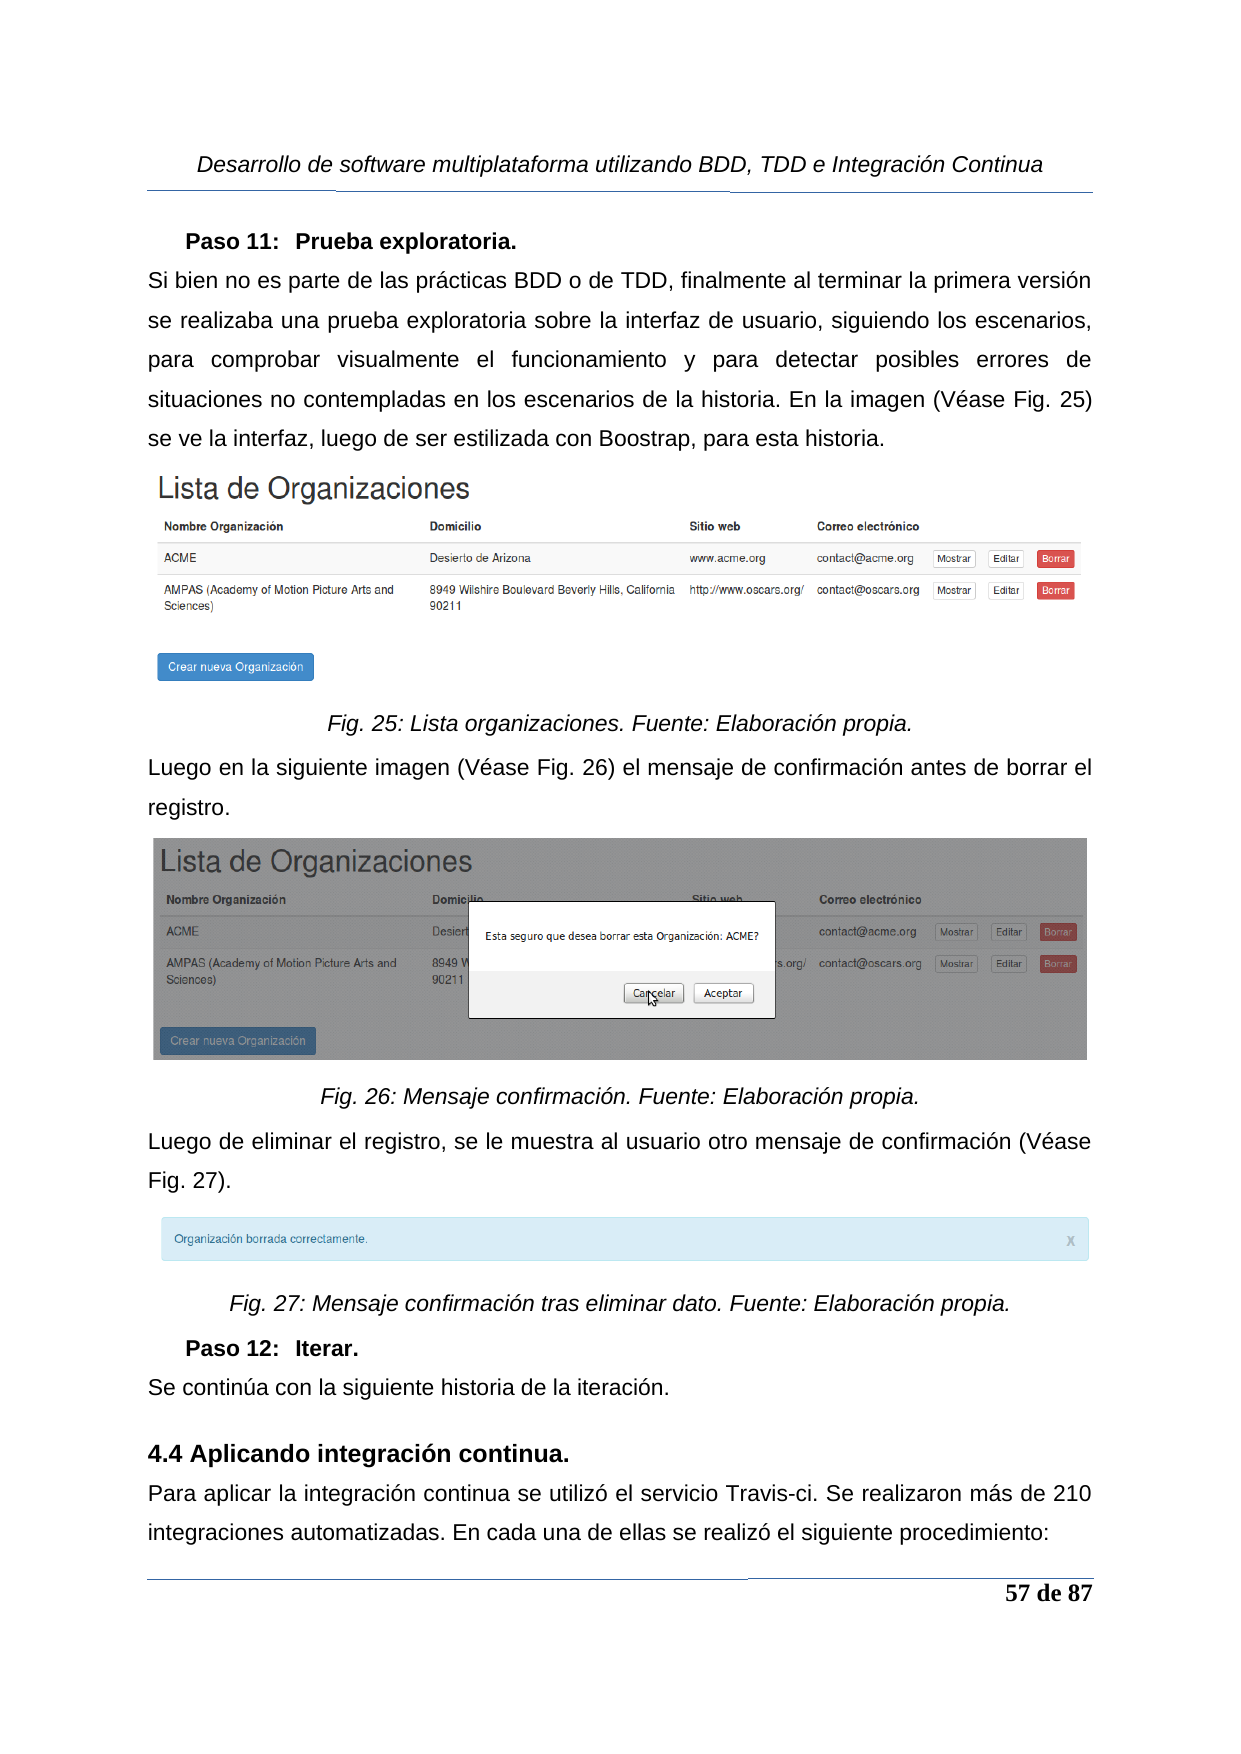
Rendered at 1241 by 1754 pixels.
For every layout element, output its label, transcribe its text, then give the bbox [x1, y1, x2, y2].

text Se continúa con la siguiente historia de la iteración. [148, 1374, 1093, 1401]
picture [153, 1212, 1093, 1267]
table_header [148, 1207, 1093, 1272]
table_cell Fig. 25: Lista organizaciones. Fuente: Elaboración propia. [148, 691, 1093, 754]
text Para aplicar la integración continua se utilizó el servicio Travis-ci. Se realizaron más de 210 integraciones automatizadas. En cada una de ellas se realizó el siguiente procedimiento: [148, 1480, 1093, 1546]
list Iterar. [185, 1335, 1093, 1361]
text Luego de eliminar el registro, se le muestra al usuario otro mensaje de confirmación (Véase Fig. 27). [148, 1128, 1093, 1193]
text Si bien no es parte de las prácticas BDD o de TDD, finalmente al terminar la primera versión se realizaba una prueba exploratoria sobre la interfaz de usuario, siguiendo los escenarios, para comprobar visualmente el funcionamiento y para detectar posibles errores de situaciones no contempladas en los escenarios de la historia. En la imagen (Véase Fig. 25) se ve la interfaz, luego de ser estilizada con Boostrap, para esta historia. [148, 267, 1093, 452]
picture [153, 470, 1087, 686]
list Prueba exploratoria. [185, 228, 1093, 254]
text Luego en la siguiente imagen (Véase Fig. 26) el mensaje de confirmación antes de borrar el registro. [148, 754, 1093, 820]
table_cell Fig. 27: Mensaje confirmación tras eliminar dato. Fuente: Elaboración propia. [148, 1272, 1093, 1335]
subtitle 4.4 Aplicando integración continua. [148, 1439, 1093, 1467]
table_cell Fig. 26: Mensaje confirmación. Fuente: Elaboración propia. [148, 1065, 1093, 1128]
picture [153, 838, 1087, 1060]
table_header [148, 465, 1093, 691]
table_header [148, 833, 1093, 1065]
